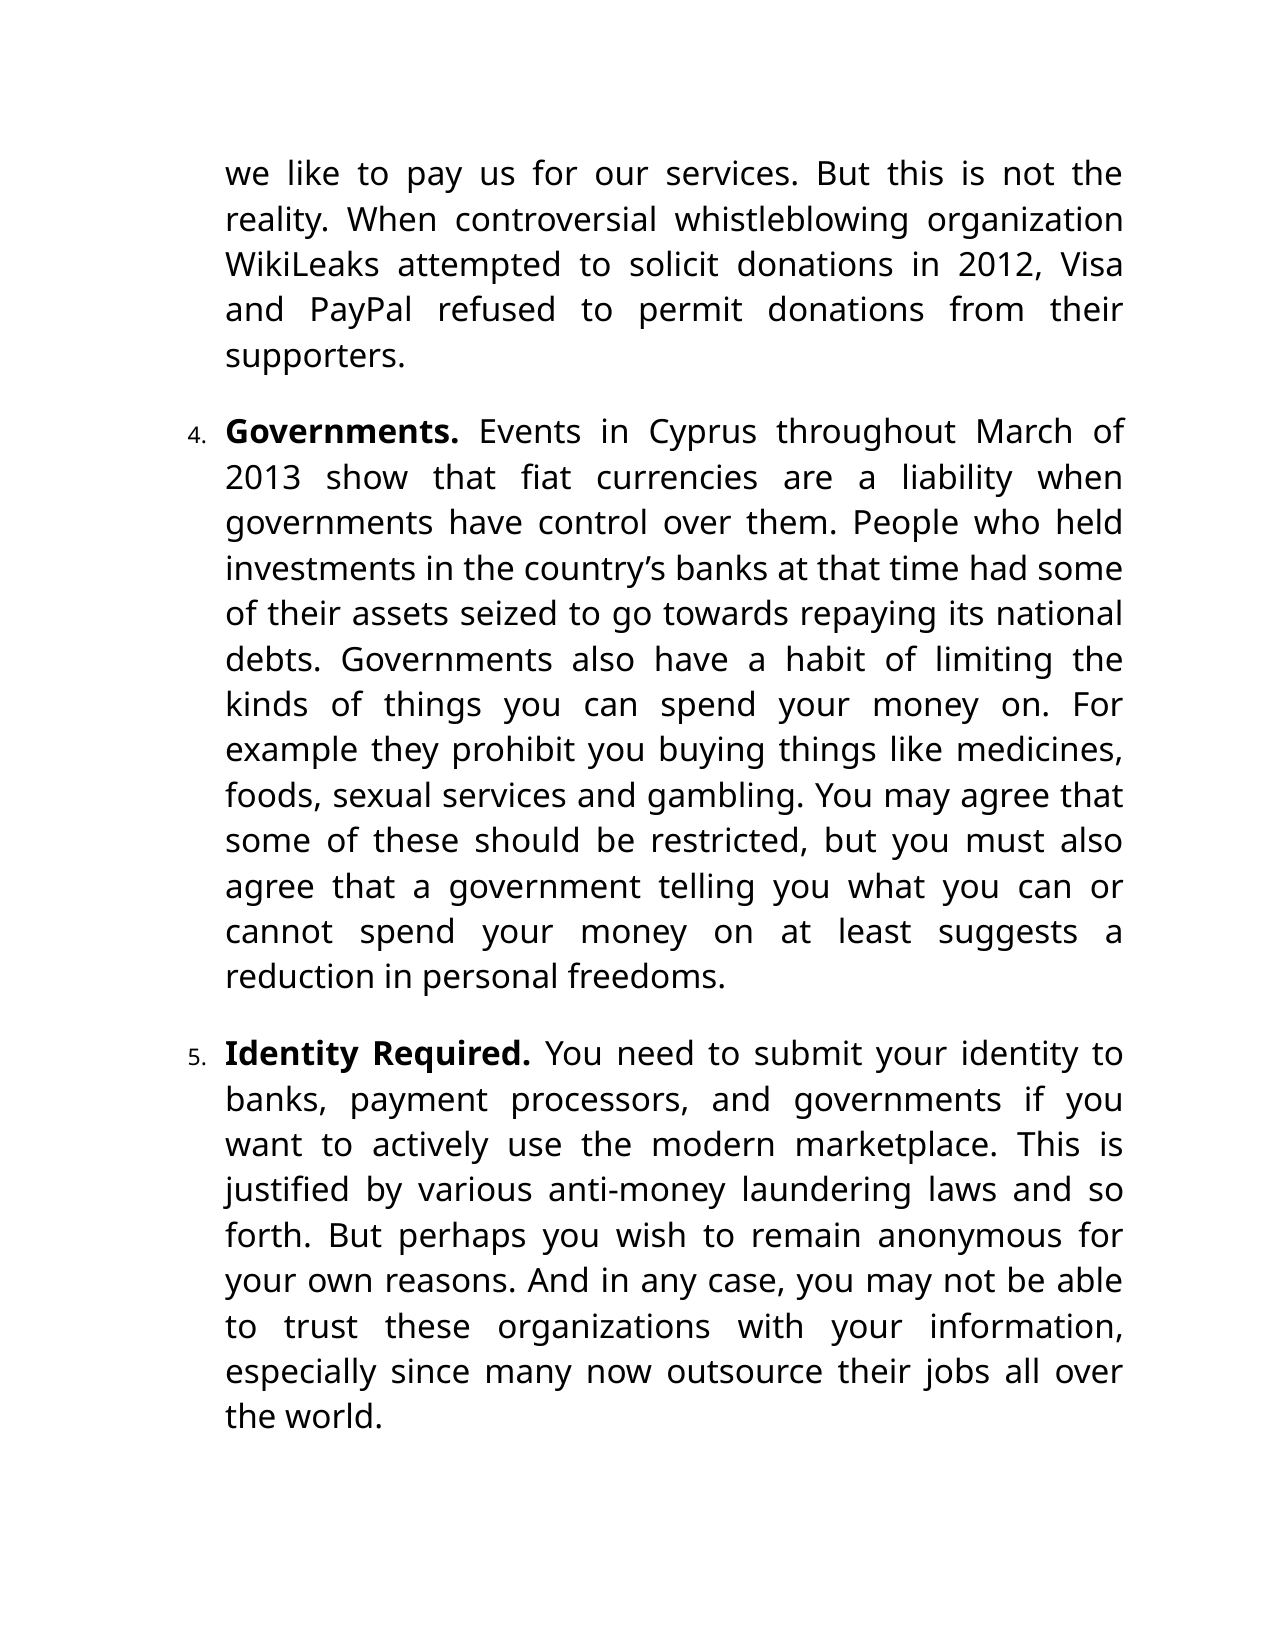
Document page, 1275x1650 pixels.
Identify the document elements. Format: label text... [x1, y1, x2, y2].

list we like to pay us for our services. But this is not the reality. When controversial whistleblowing organization WikiLeaks attempted to solicit donations in 2012, Visa and PayPal refused to permit donations from their supporters. [187, 150, 1125, 377]
list Governments. Events in Cyprus throughout March of 2013 show that fiat currencies are a liability when governments have control over them. People who held investments in the country’s banks at that time had some of their assets seized to go towards repaying its national debts. Governments also have a habit of limiting the kinds of things you can spend your money on. For example they prohibit you buying things like medicines, foods, sexual services and gambling. You may agree that some of these should be restricted, but you must also agree that a government telling you what you can or cannot spend your money on at least suggests a reduction in personal freedoms. [187, 408, 1125, 999]
list Identity Required. You need to submit your identity to banks, payment processors, and governments if you want to actively use the modern marketplace. This is justified by various anti-money laundering laws and so forth. But perhaps you wish to remain anonymous for your own reasons. And in any case, you may not be able to trust these organizations with your information, especially since many now outsource their jobs all over the world. [187, 1030, 1125, 1439]
